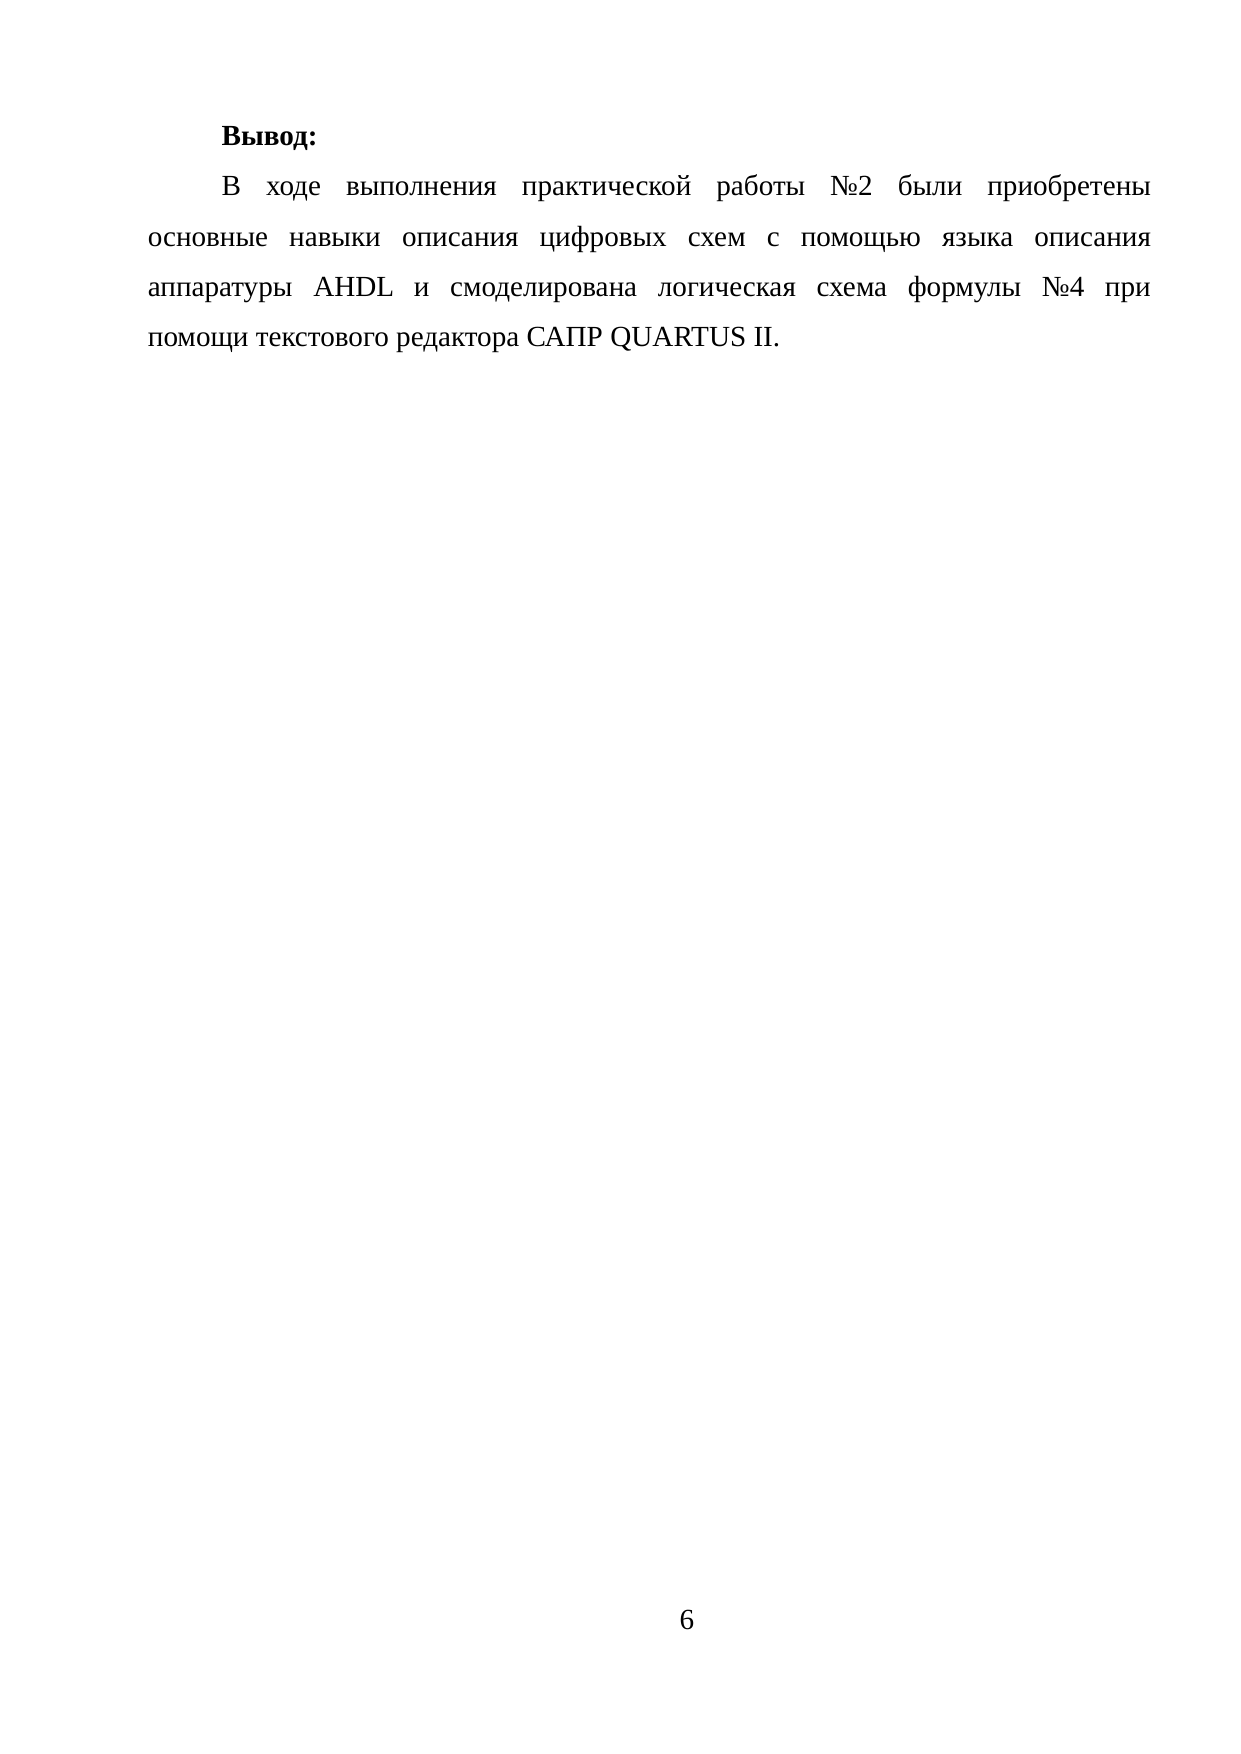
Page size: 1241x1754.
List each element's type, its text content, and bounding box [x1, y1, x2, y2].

text Вывод: [148, 118, 1152, 152]
text В ходе выполнения практической работы №2 были приобретены основные навыки описания цифровых схем с помощью языка описания аппаратуры AHDL и смоделирована логическая схема формулы №4 при помощи текстового редактора САПР QUARTUS II. [148, 168, 1152, 353]
